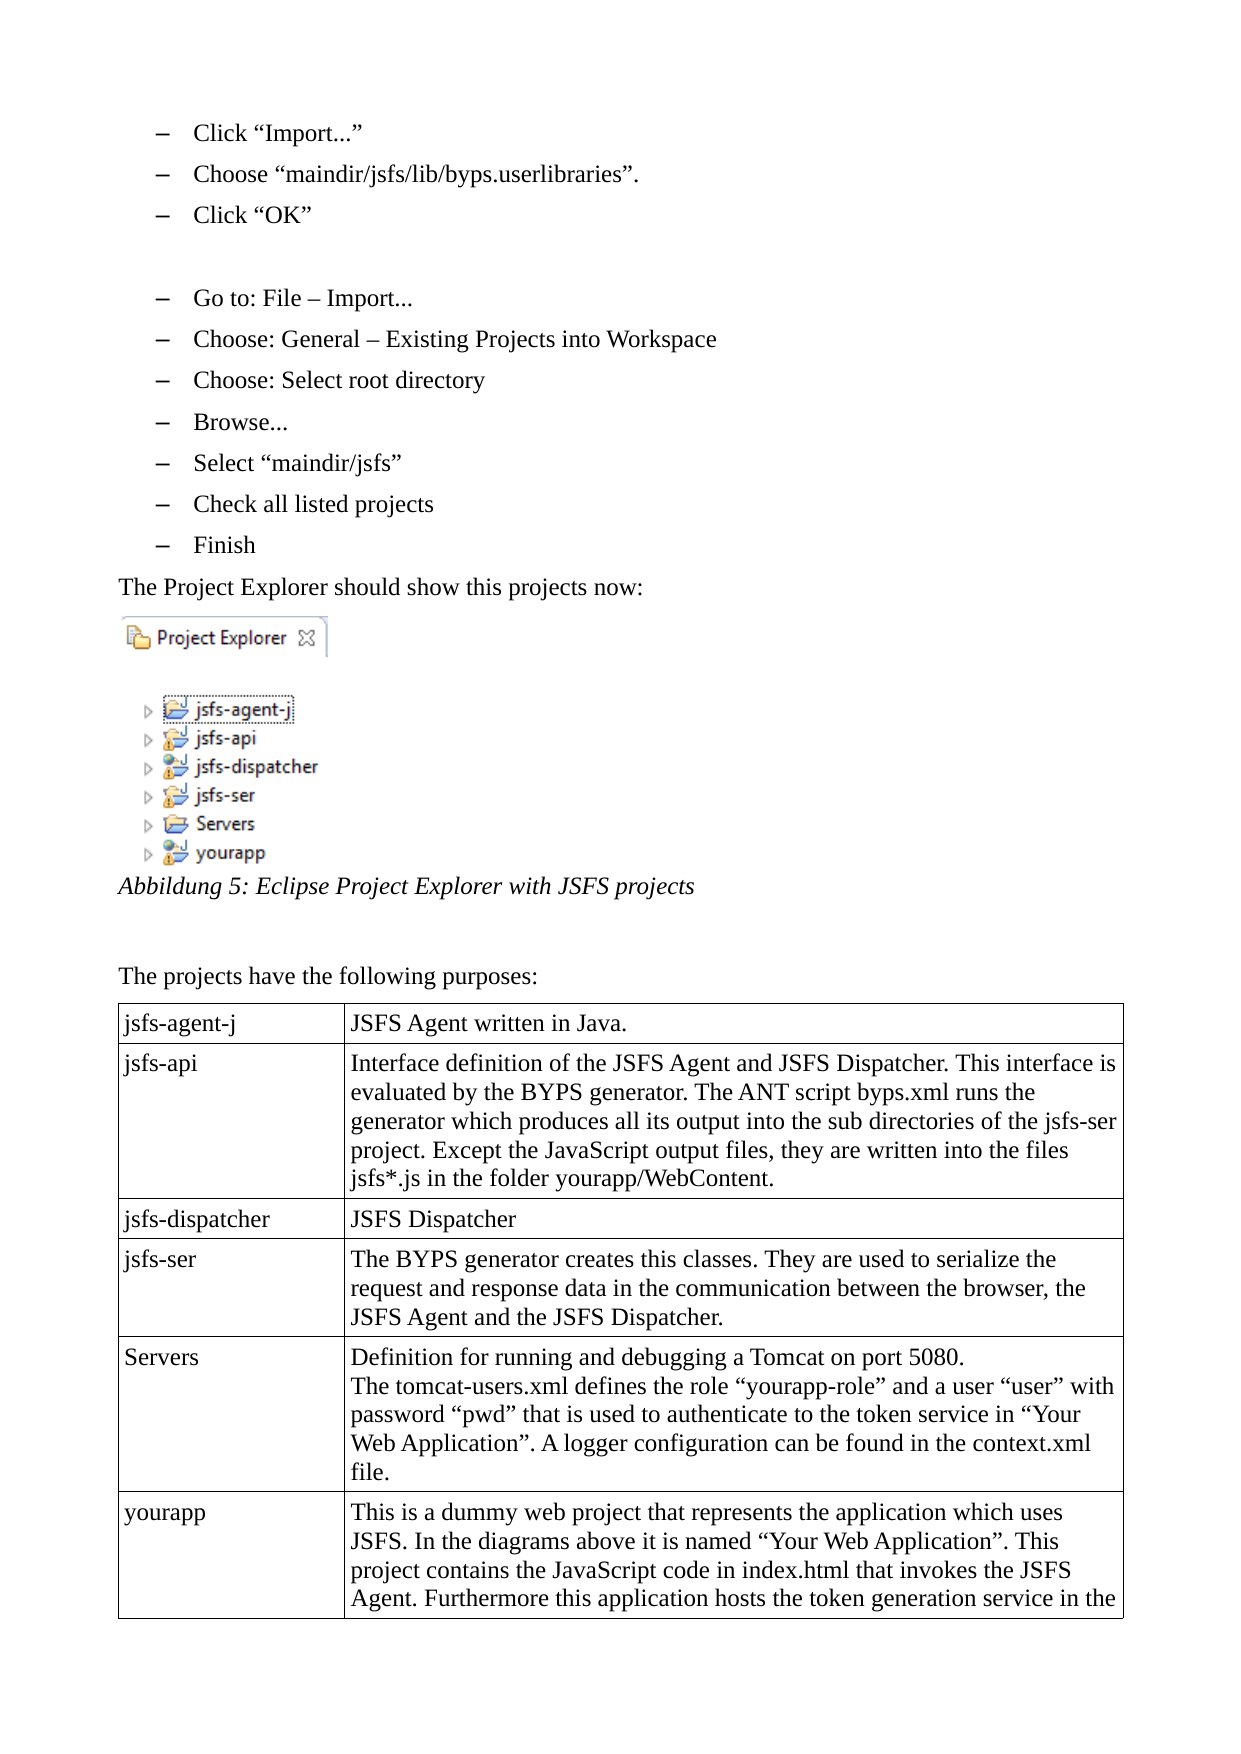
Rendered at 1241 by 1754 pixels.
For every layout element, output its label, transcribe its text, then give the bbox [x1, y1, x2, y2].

table_cell Servers [119, 1337, 344, 1491]
list Finish [156, 531, 1122, 559]
text The projects have the following purposes: [118, 961, 1122, 990]
list Choose: General – Existing Projects into Workspace [156, 324, 1122, 353]
table_cell jsfs-api [119, 1044, 344, 1198]
list Browse... [156, 407, 1122, 436]
table_header jsfs-agent-j [119, 1004, 344, 1043]
list Go to: File – Import... [156, 283, 1122, 312]
list Choose “maindir/jsfs/lib/byps.userlibraries”. [156, 159, 1122, 188]
table_cell Interface definition of the JSFS Agent and JSFS Dispatcher. This interface is evaluated by the BYPS generator. The ANT script byps.xml runs the generator which produces all its output into the sub directories of the jsfs-ser project. Except the JavaScript output files, they are written into the files jsfs*.js in the folder yourapp/WebContent. [345, 1044, 1123, 1198]
table_cell The BYPS generator creates this classes. They are used to serialize the request and response data in the communication between the browser, the JSFS Agent and the JSFS Dispatcher. [345, 1239, 1123, 1336]
list Click “OK” [156, 201, 1122, 229]
list Check all listed projects [156, 489, 1122, 518]
list Click “Import...” [156, 118, 1122, 147]
table_cell JSFS Dispatcher [345, 1199, 1123, 1238]
text Abbildung 5: Eclipse Project Explorer with JSFS projects [118, 627, 754, 900]
table_cell This is a dummy web project that represents the application which uses JSFS. In the diagrams above it is named “Your Web Application”. This project contains the JavaScript code in index.html that invokes the JSFS Agent. Furthermore this application hosts the token generation service in the [345, 1492, 1123, 1618]
table_cell jsfs-dispatcher [119, 1199, 344, 1238]
table_header JSFS Agent written in Java. [345, 1004, 1123, 1043]
table_cell yourapp [119, 1492, 344, 1618]
list Select “maindir/jsfs” [156, 448, 1122, 477]
list Choose: Select root directory [156, 366, 1122, 394]
table_cell Definition for running and debugging a Tomcat on port 5080. The tomcat-users.xml defines the role “yourapp-role” and a user “user” with password “pwd” that is used to authenticate to the token service in “Your Web Application”. A logger configuration can be found in the context.xml file. [345, 1337, 1123, 1491]
text The Project Explorer should show this projects now: [118, 572, 1122, 601]
table_cell jsfs-ser [119, 1239, 344, 1336]
